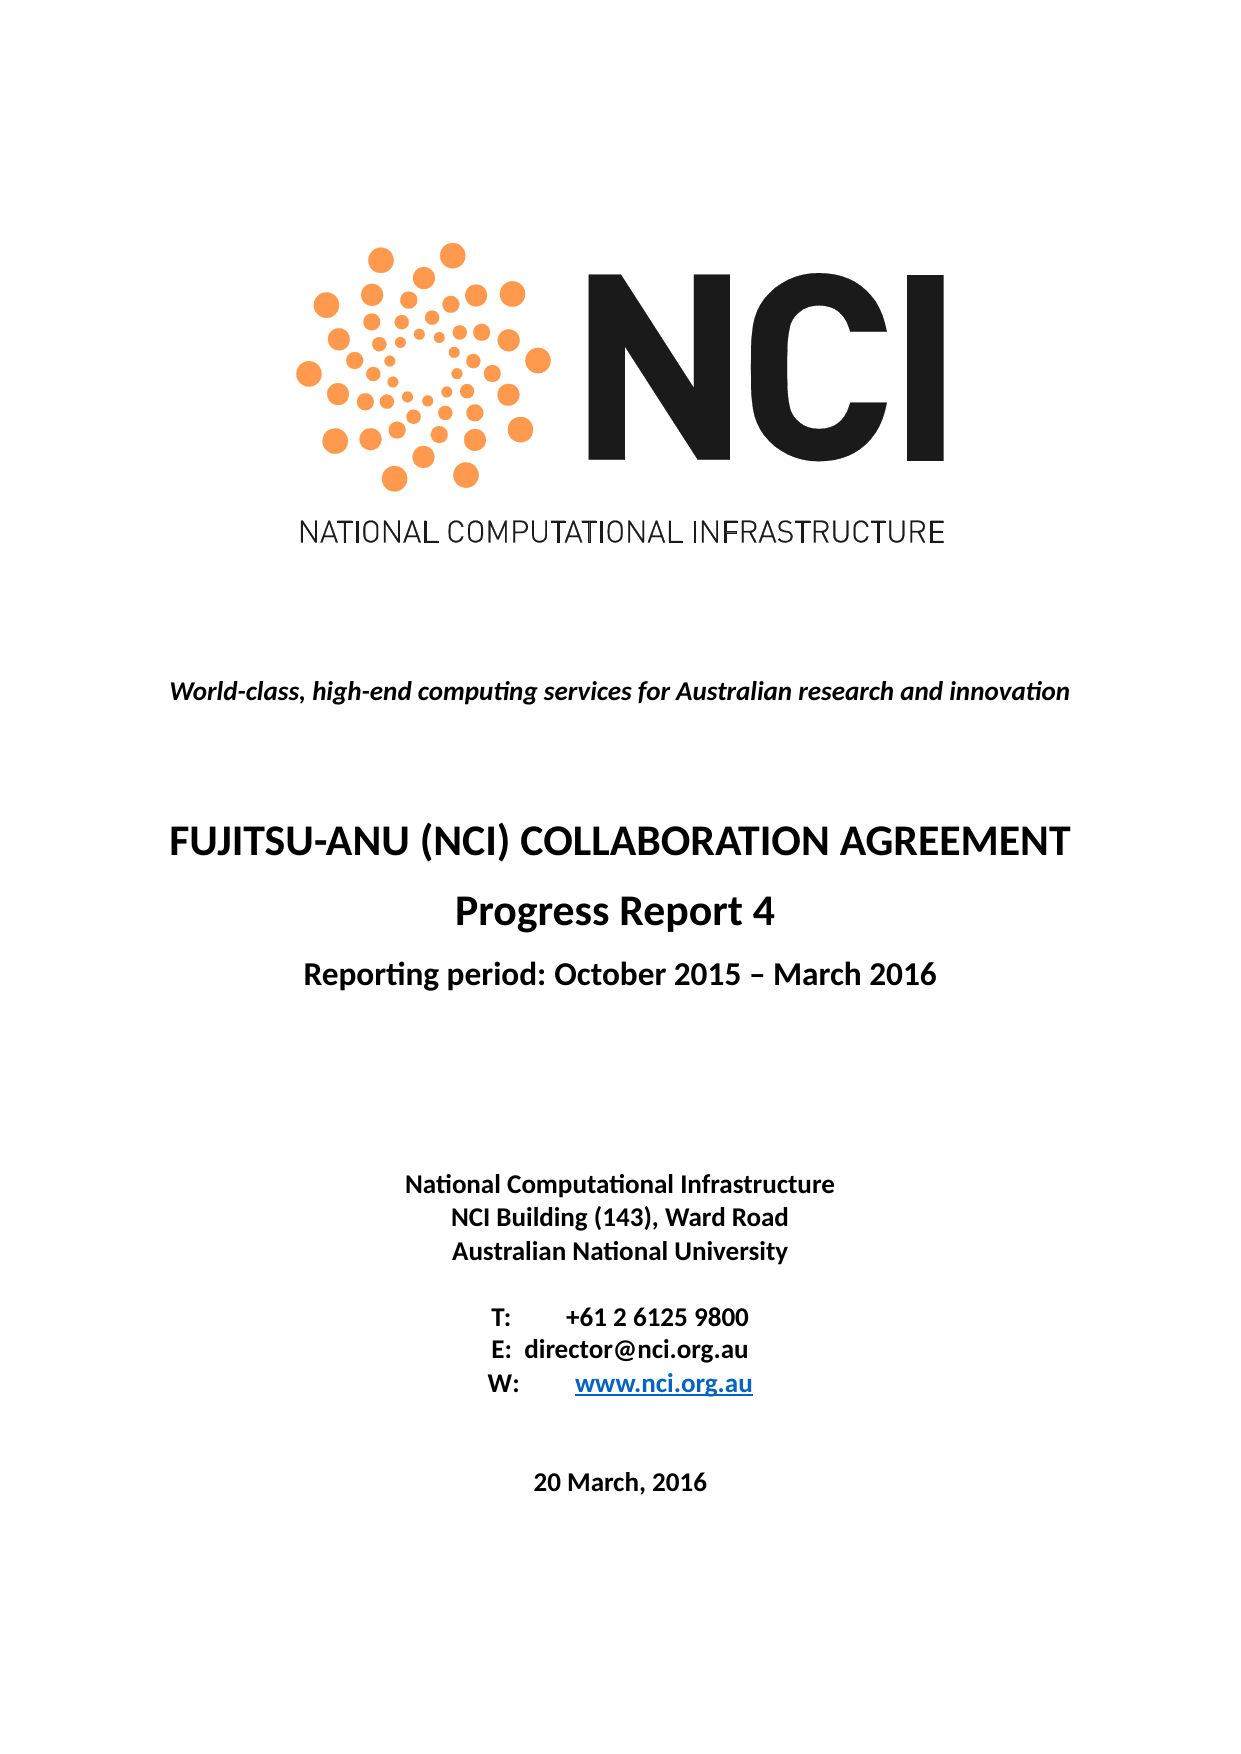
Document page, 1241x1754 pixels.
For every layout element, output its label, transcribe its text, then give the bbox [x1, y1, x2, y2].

text Progress Report 4 [150, 883, 1090, 937]
text World-class, high-end computing services for Australian research and innovation [150, 674, 1090, 707]
text National Computational Infrastructure NCI Building (143), Ward Road Australian National University T: +61 2 6125 9800 E: director@nci.org.au W: www.nci.org.au [150, 1168, 1090, 1399]
text FUJITSU-ANU (NCI) COLLABORATION AGREEMENT [150, 813, 1090, 867]
text Reporting period: October 2015 – March 2016 [150, 953, 1090, 994]
text 20 March, 2016 [150, 1465, 1090, 1498]
